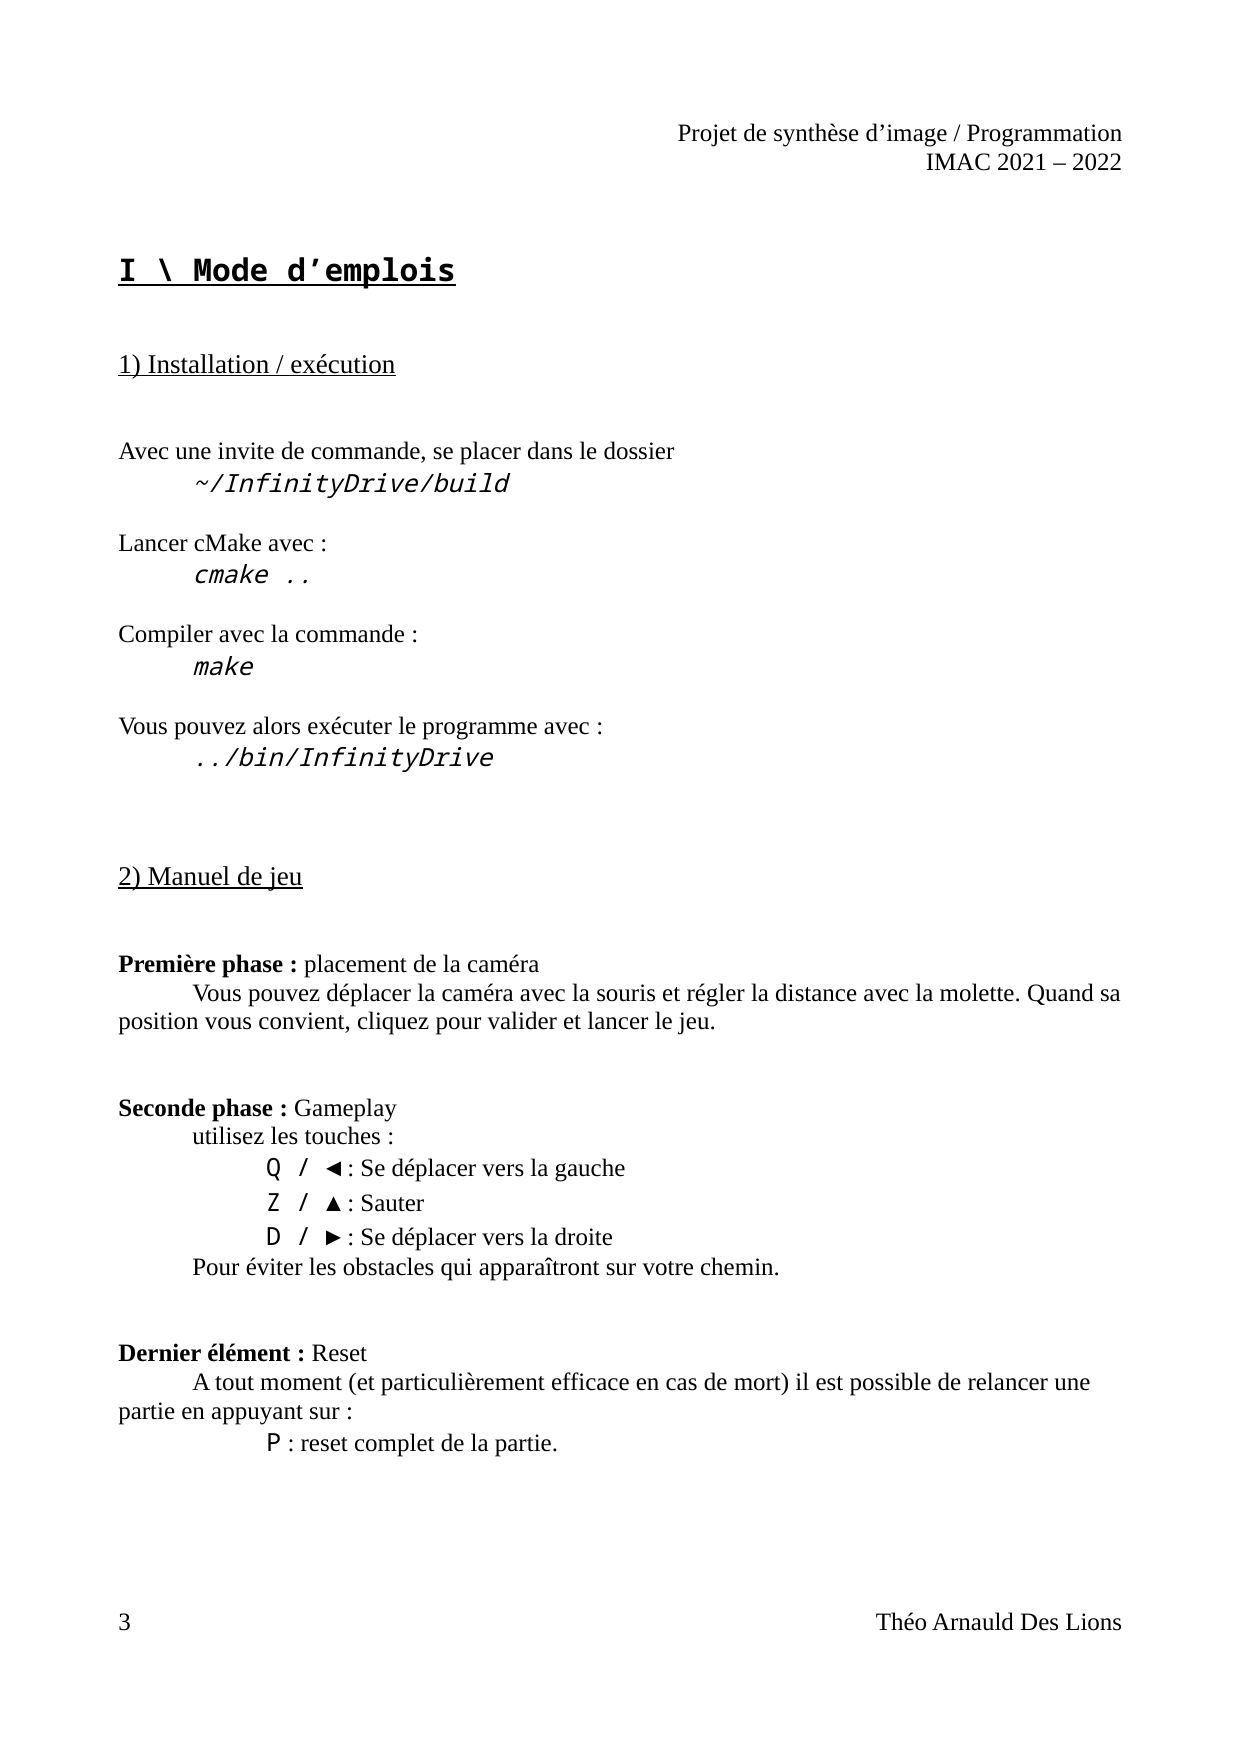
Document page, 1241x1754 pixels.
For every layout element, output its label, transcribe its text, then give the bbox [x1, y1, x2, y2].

text Z / ▲ : Sauter [118, 1184, 1122, 1218]
text utilisez les touches : [118, 1121, 1122, 1150]
text I \ Mode d’emplois [118, 248, 1122, 290]
text A tout moment (et particulièrement efficace en cas de mort) il est possible de relancer une partie en appuyant sur : [118, 1367, 1122, 1425]
text Pour éviter les obstacles qui apparaîtront sur votre chemin. [118, 1252, 1122, 1281]
text Vous pouvez alors exécuter le programme avec : [118, 711, 1122, 740]
text 1) Installation / exécution [118, 348, 1122, 379]
text ~/InfinityDrive/build [118, 465, 1122, 499]
text Q / ◄ : Se déplacer vers la gauche [118, 1150, 1122, 1184]
text Première phase : placement de la caméra [118, 949, 1122, 978]
text P : reset complet de la partie. [118, 1425, 1122, 1459]
text 2) Manuel de jeu [118, 860, 1122, 891]
text Avec une invite de commande, se placer dans le dossier [118, 436, 1122, 465]
text ../bin/InfinityDrive [118, 740, 1122, 774]
text Lancer cMake avec : [118, 528, 1122, 557]
text Vous pouvez déplacer la caméra avec la souris et régler la distance avec la molette. Quand sa position vous convient, cliquez pour valider et lancer le jeu. [118, 978, 1122, 1035]
text D / ► : Se déplacer vers la droite [118, 1218, 1122, 1252]
text cmake .. [118, 557, 1122, 591]
text Seconde phase : Gameplay [118, 1093, 1122, 1121]
text make [118, 648, 1122, 682]
text Compiler avec la commande : [118, 619, 1122, 648]
text Dernier élément : Reset [118, 1338, 1122, 1367]
